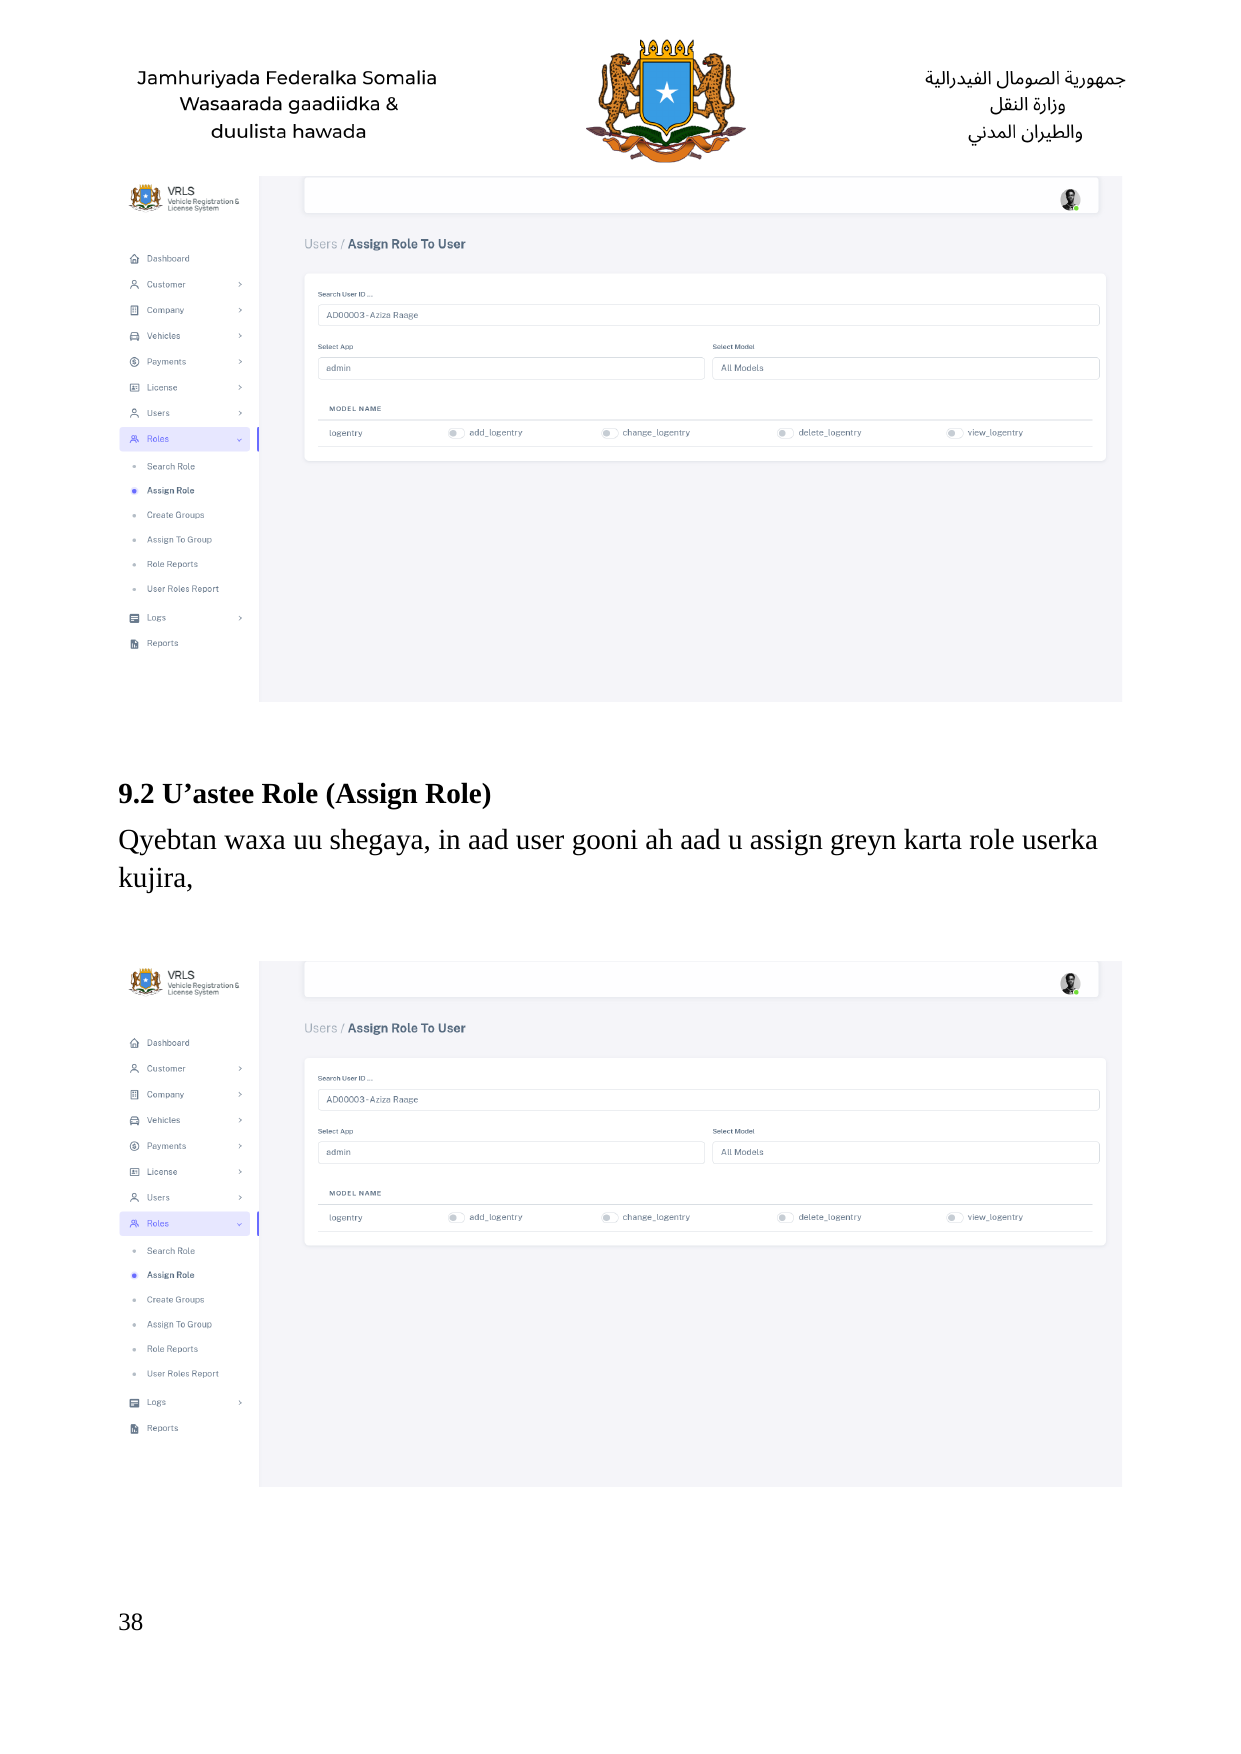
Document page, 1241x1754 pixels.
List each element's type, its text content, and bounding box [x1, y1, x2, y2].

subtitle 9.2 U’astee Role (Assign Role) [118, 776, 1122, 809]
picture [118, 19, 1157, 702]
picture [118, 961, 1123, 1487]
text Qyebtan waxa uu shegaya, in aad user gooni ah aad u assign greyn karta role userka kujira, [118, 822, 1122, 894]
